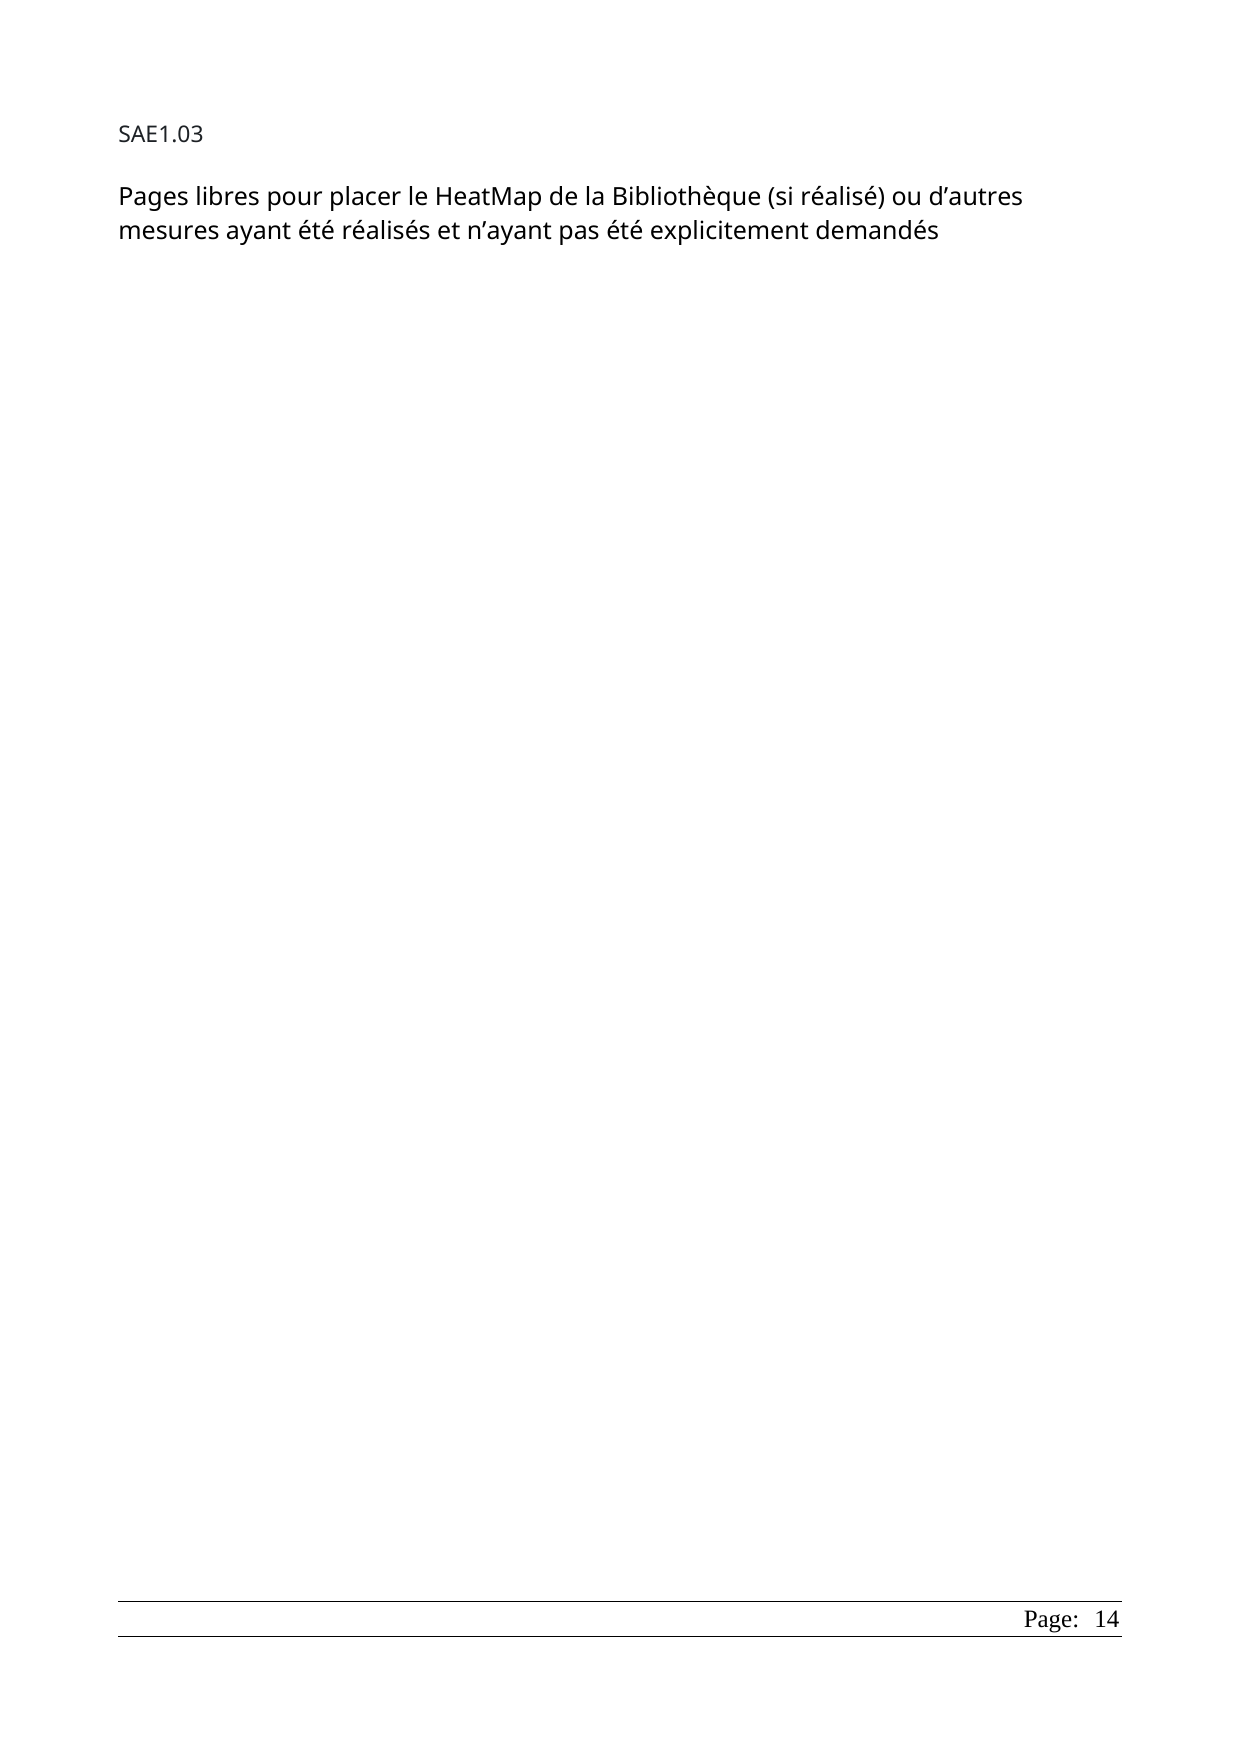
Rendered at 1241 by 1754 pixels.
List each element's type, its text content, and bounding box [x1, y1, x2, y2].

text Pages libres pour placer le HeatMap de la Bibliothèque (si réalisé) ou d’autres mesures ayant été réalisés et n’ayant pas été explicitement demandés [118, 179, 1122, 247]
